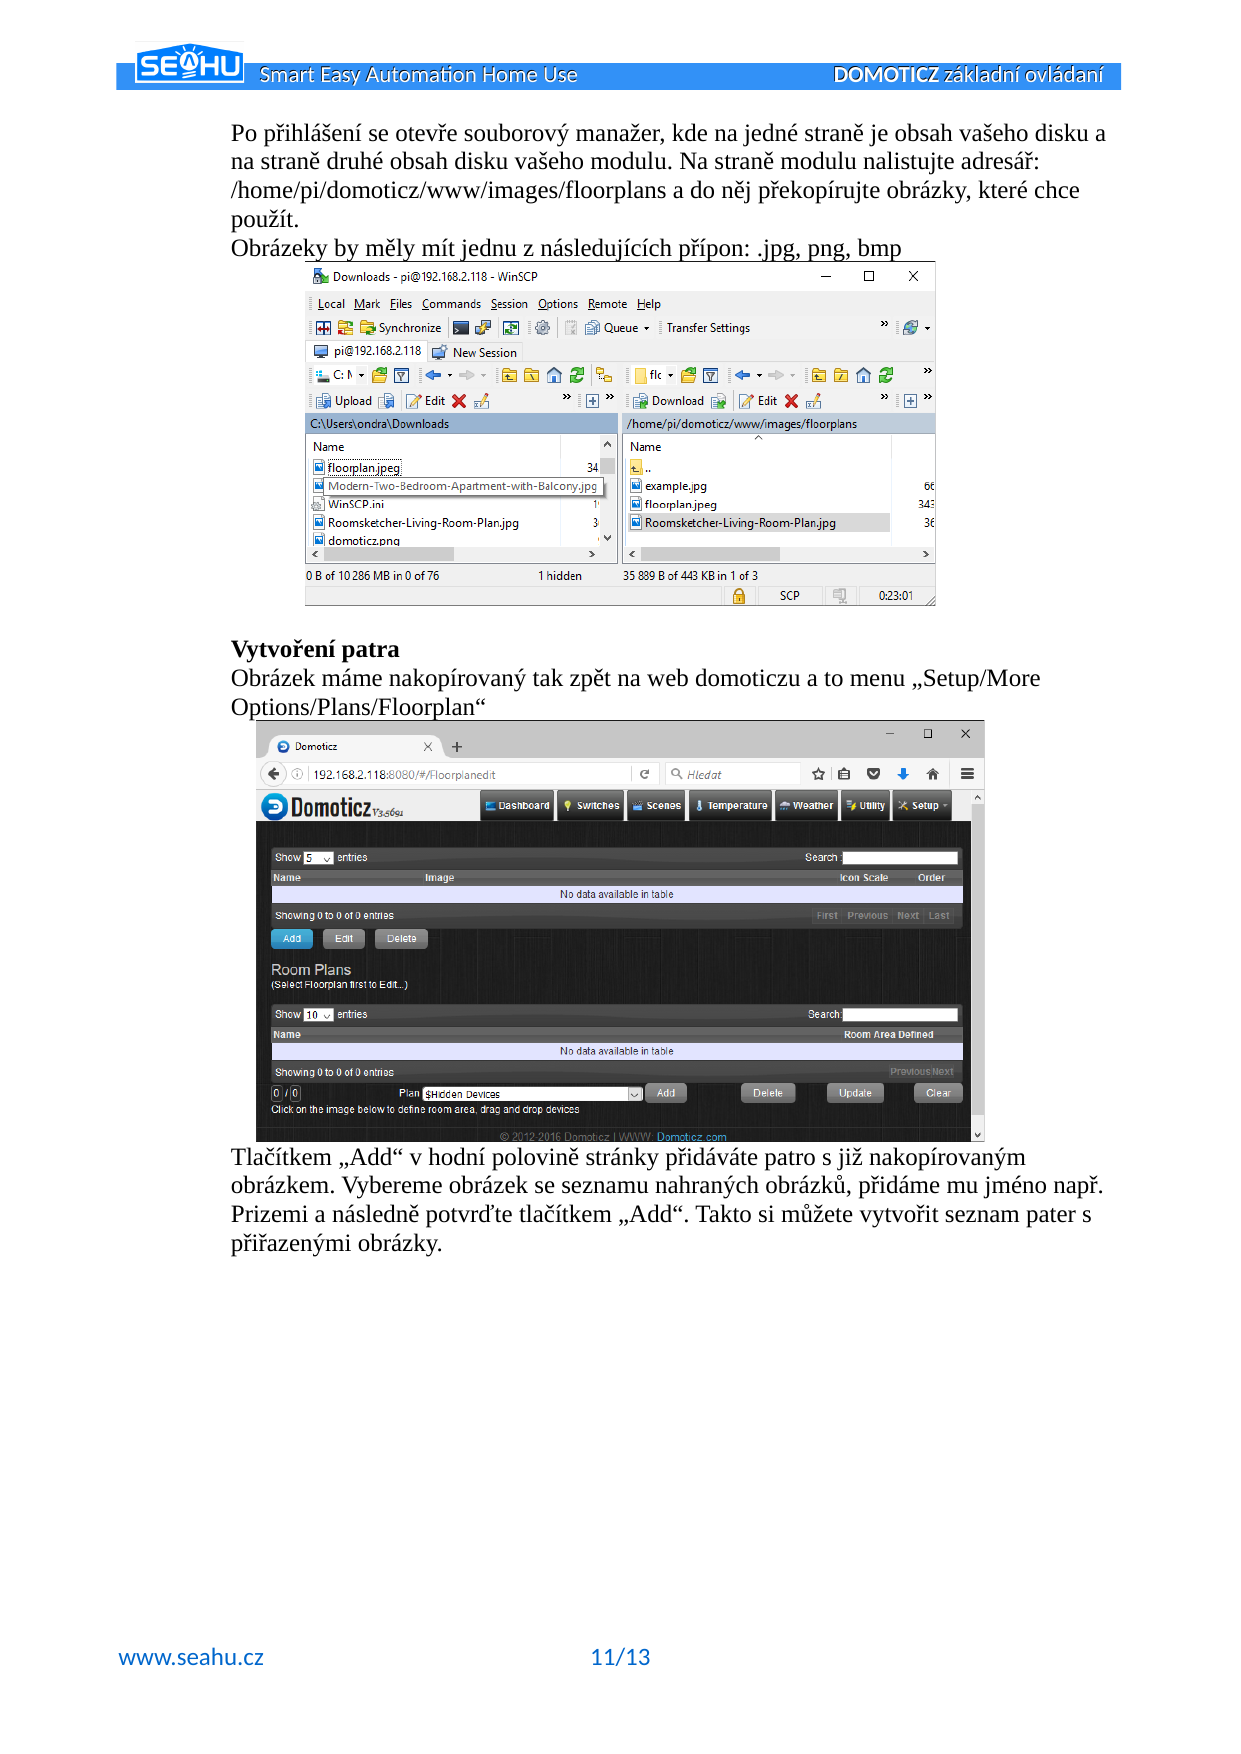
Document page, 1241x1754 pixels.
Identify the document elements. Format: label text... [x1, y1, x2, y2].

list Vytvoření patra Obrázek máme nakopírovaný tak zpět na web domoticzu a to menu „Setup/More Options/Plans/Floorplan“ [193, 261, 1122, 720]
picture [256, 720, 985, 1142]
list Tlačítkem „Add“ v hodní polovině stránky přidáváte patro s již nakopírovaným obrázkem. Vybereme obrázek se seznamu nahraných obrázků, přidáme mu jméno např. Prizemi a následně potvrďte tlačítkem „Add“. Takto si můžete vytvořit seznam pater s přiřazenými obrázky. [193, 720, 1122, 1257]
picture [305, 261, 936, 606]
list Po přihlášení se otevře souborový manažer, kde na jedné straně je obsah vašeho disku a na straně druhé obsah disku vašeho modulu. Na straně modulu nalistujte adresář: /home/pi/domoticz/www/images/floorplans a do něj překopírujte obrázky, které chce použít. Obrázeky by měly mít jednu z následujících přípon: .jpg, png, bmp [193, 118, 1122, 261]
picture [135, 41, 245, 83]
